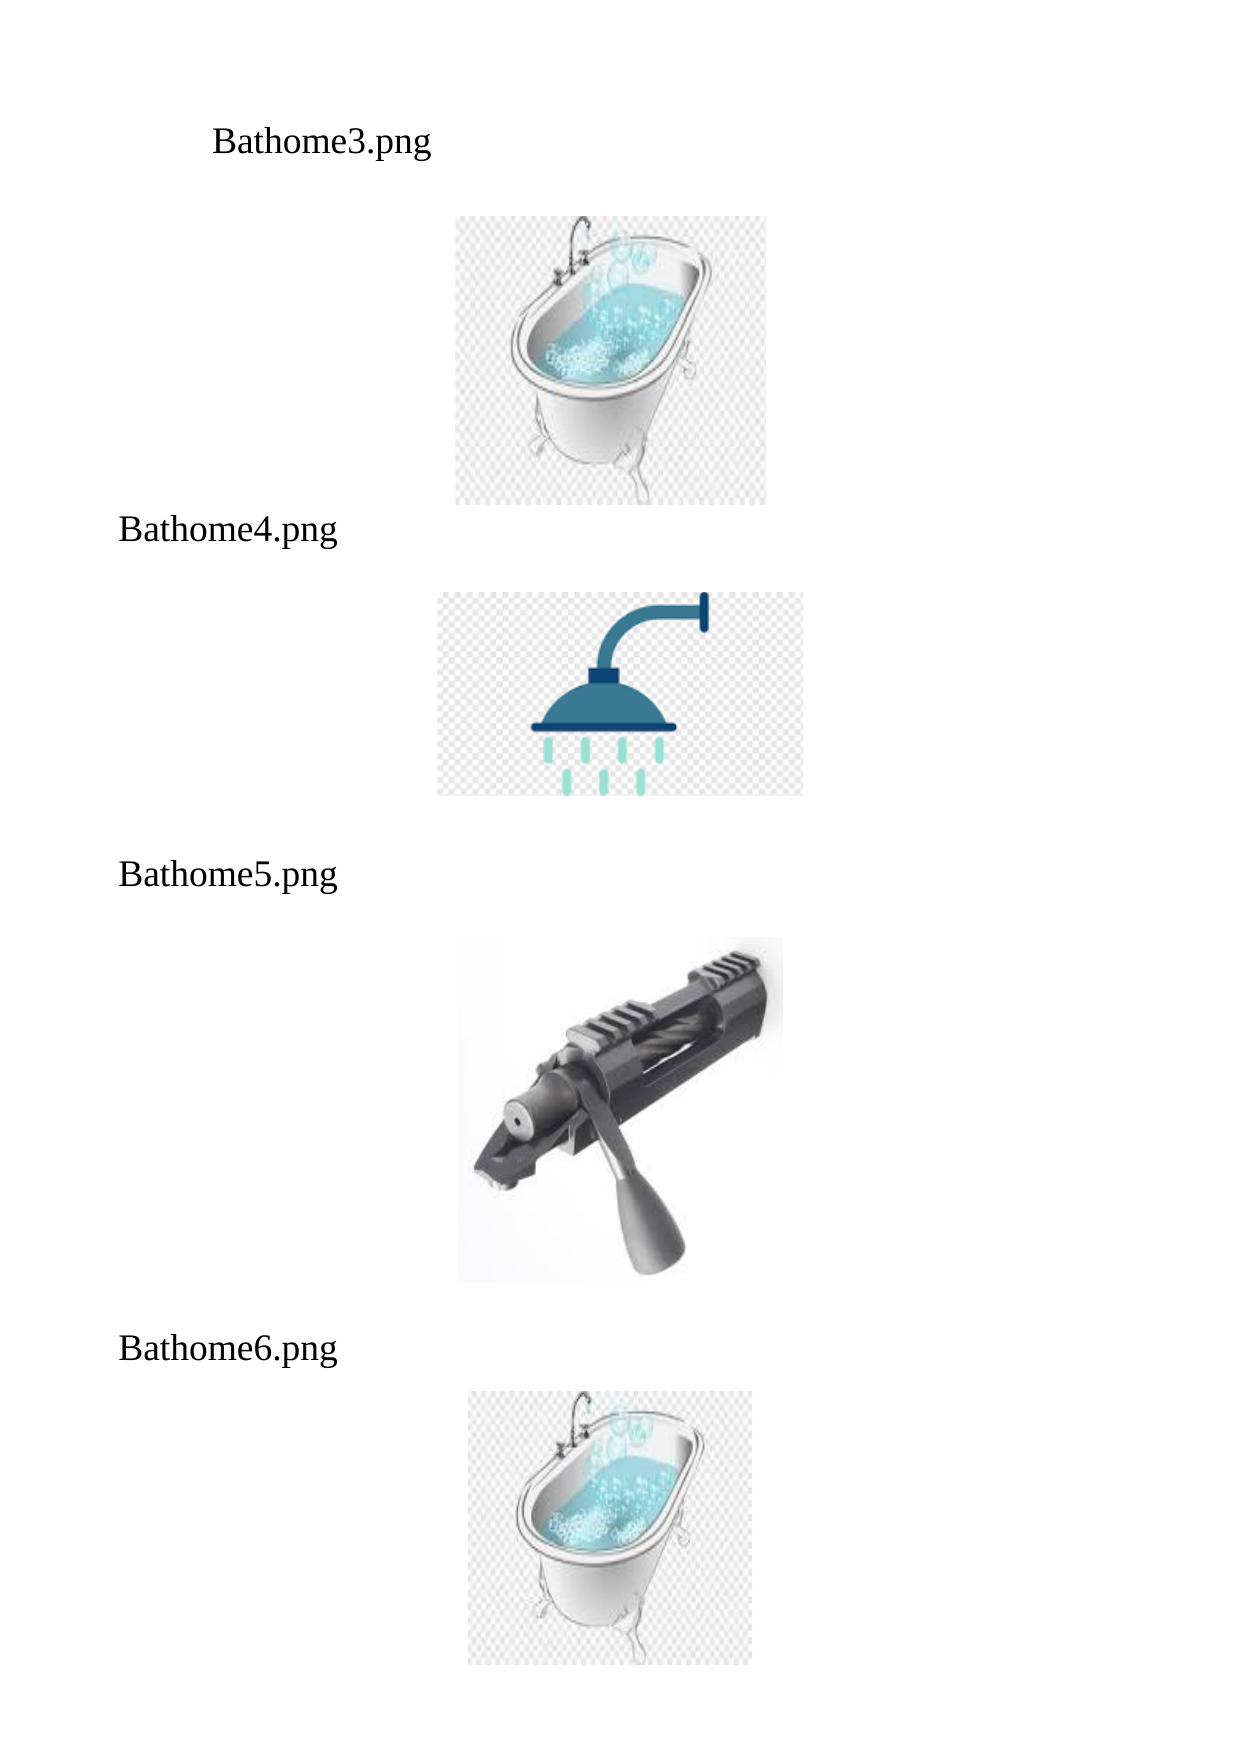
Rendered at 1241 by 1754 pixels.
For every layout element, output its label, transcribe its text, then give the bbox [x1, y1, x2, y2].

text Bathome6.png [118, 1326, 1122, 1369]
picture [467, 1391, 753, 1665]
picture [455, 216, 767, 505]
text Bathome5.png [118, 851, 1122, 894]
picture [457, 937, 783, 1283]
picture [437, 592, 803, 796]
text Bathome4.png [118, 506, 1122, 549]
text Bathome3.png [118, 118, 1122, 161]
